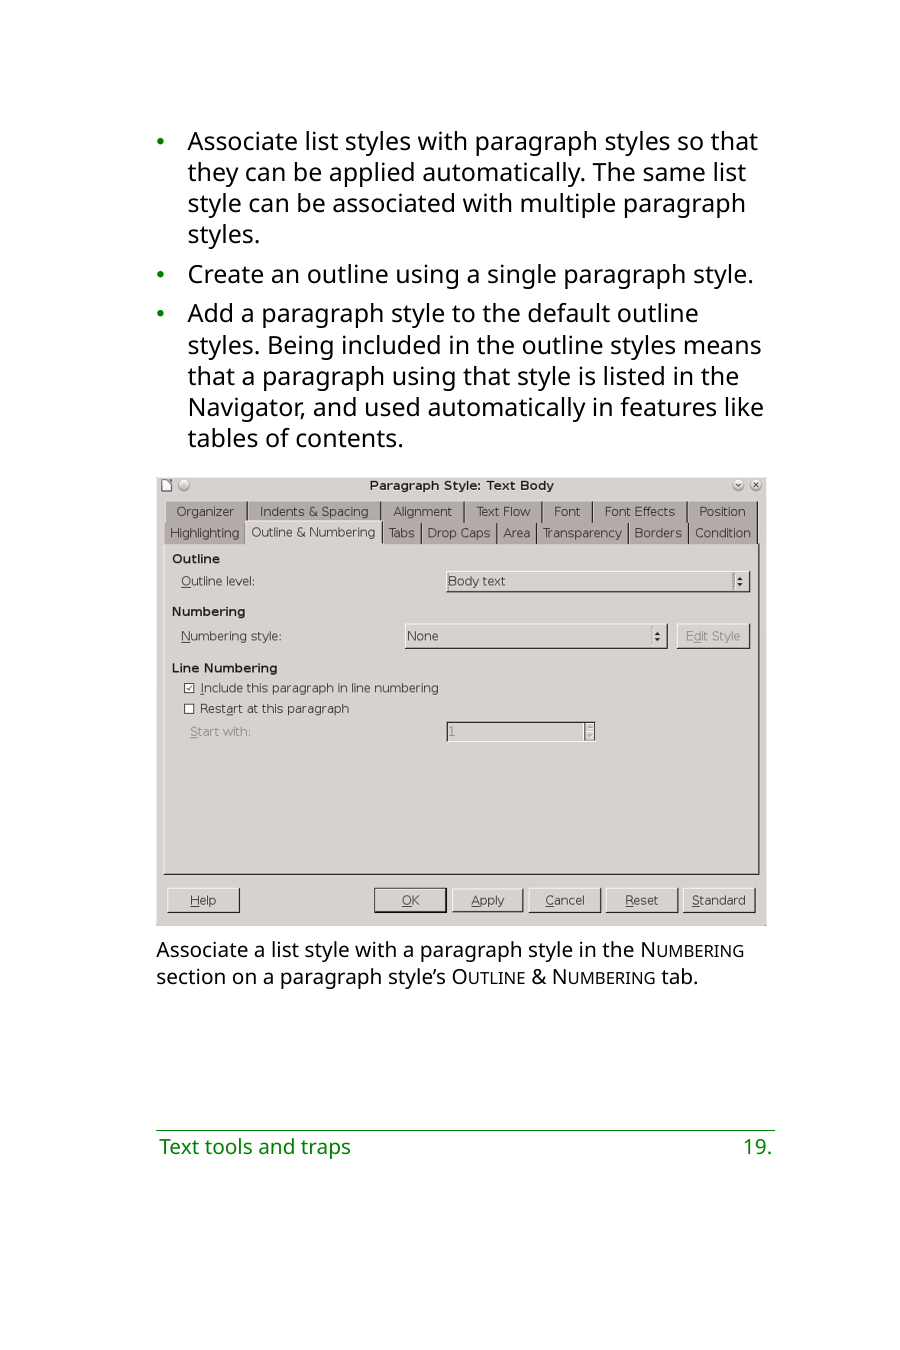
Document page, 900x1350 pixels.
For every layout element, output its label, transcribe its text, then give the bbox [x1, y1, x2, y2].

picture [156, 477, 767, 926]
list Associate list styles with paragraph styles so that they can be applied automatically. The same list style can be associated with multiple paragraph styles. [156, 125, 775, 250]
list Create an outline using a single paragraph style. [156, 258, 775, 289]
table_cell Associate a list style with a paragraph style in the Numbering section on a paragraph style’s Outline & Numbering tab. [156, 928, 775, 990]
list Add a paragraph style to the default outline styles. Being included in the outline styles means that a paragraph using that style is listed in the Navigator, and used automatically in features like tables of contents. [156, 298, 775, 454]
table_header [156, 477, 775, 928]
